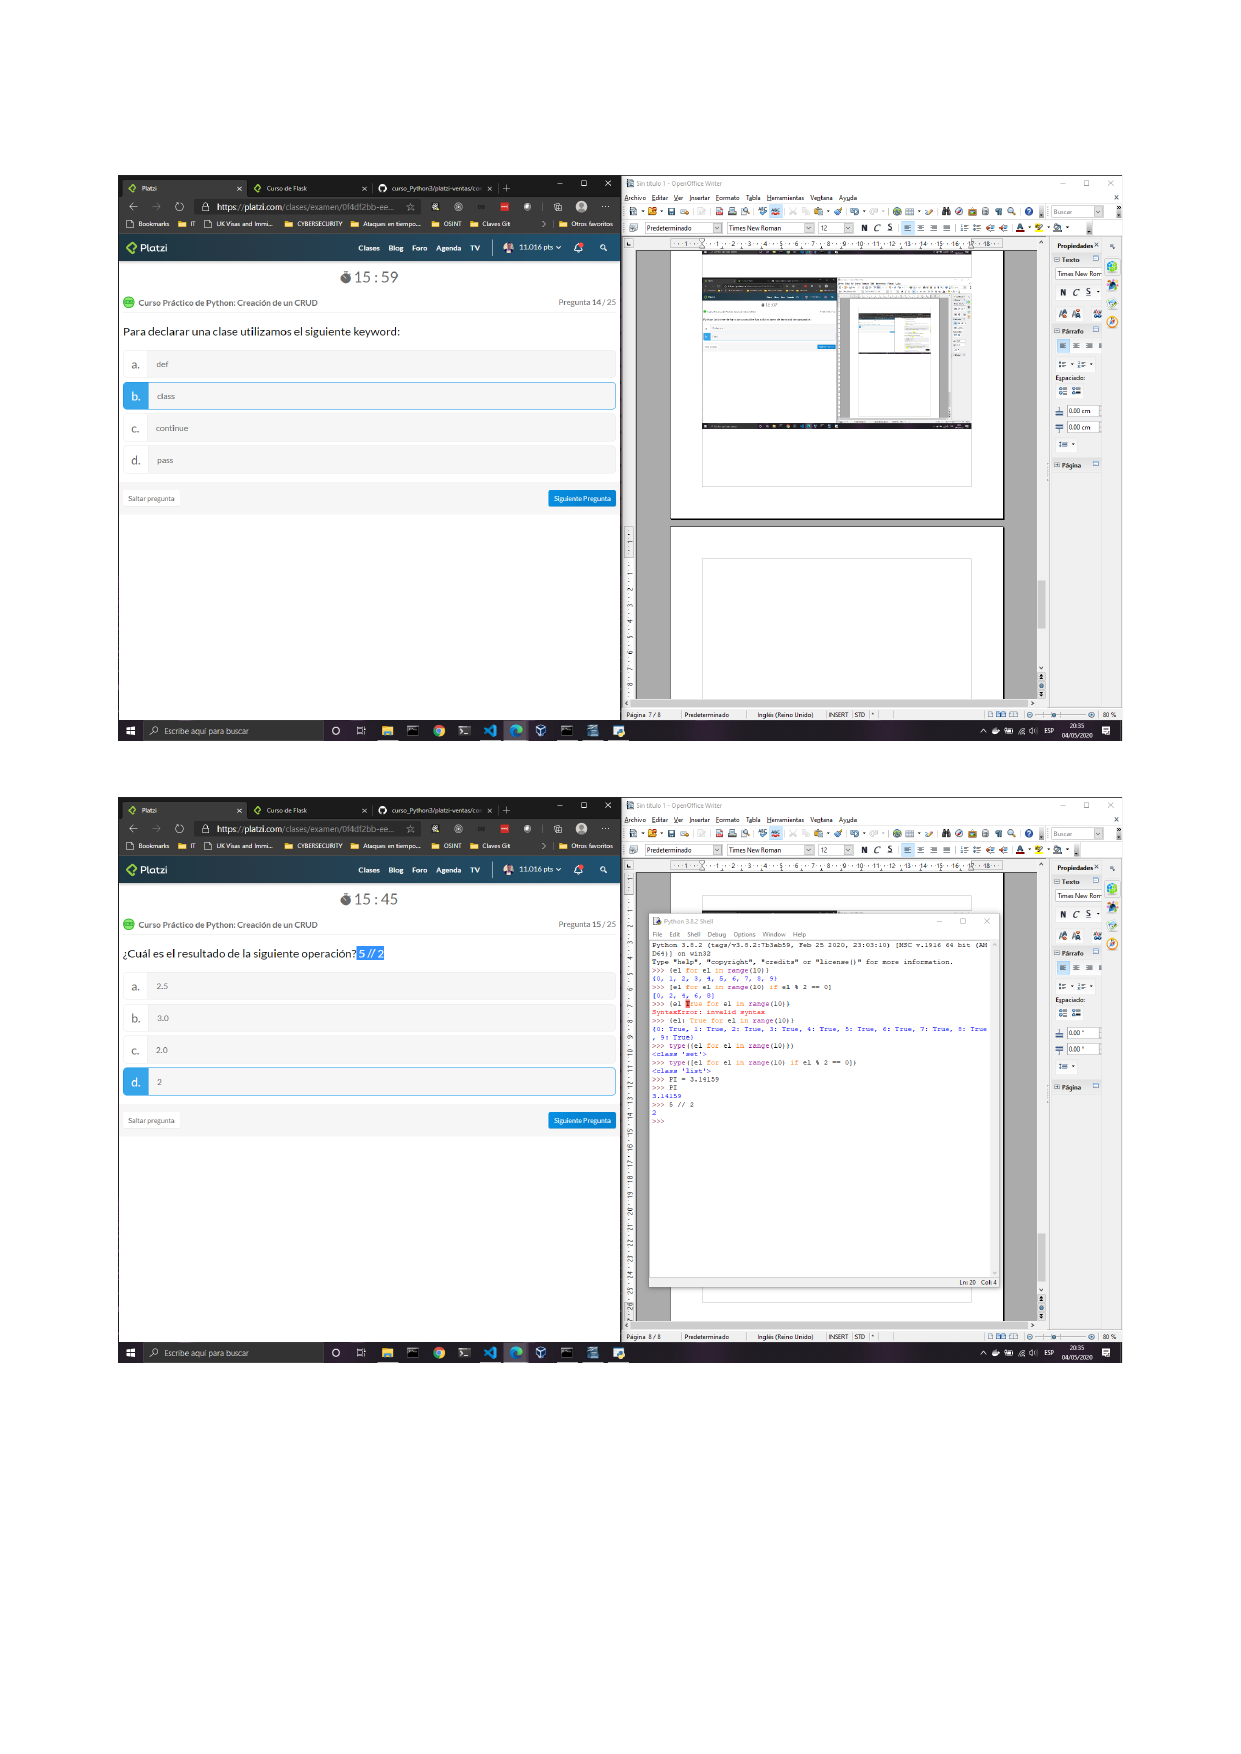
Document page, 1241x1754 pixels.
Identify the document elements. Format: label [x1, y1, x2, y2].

picture [118, 175, 1123, 741]
picture [118, 797, 1123, 1363]
